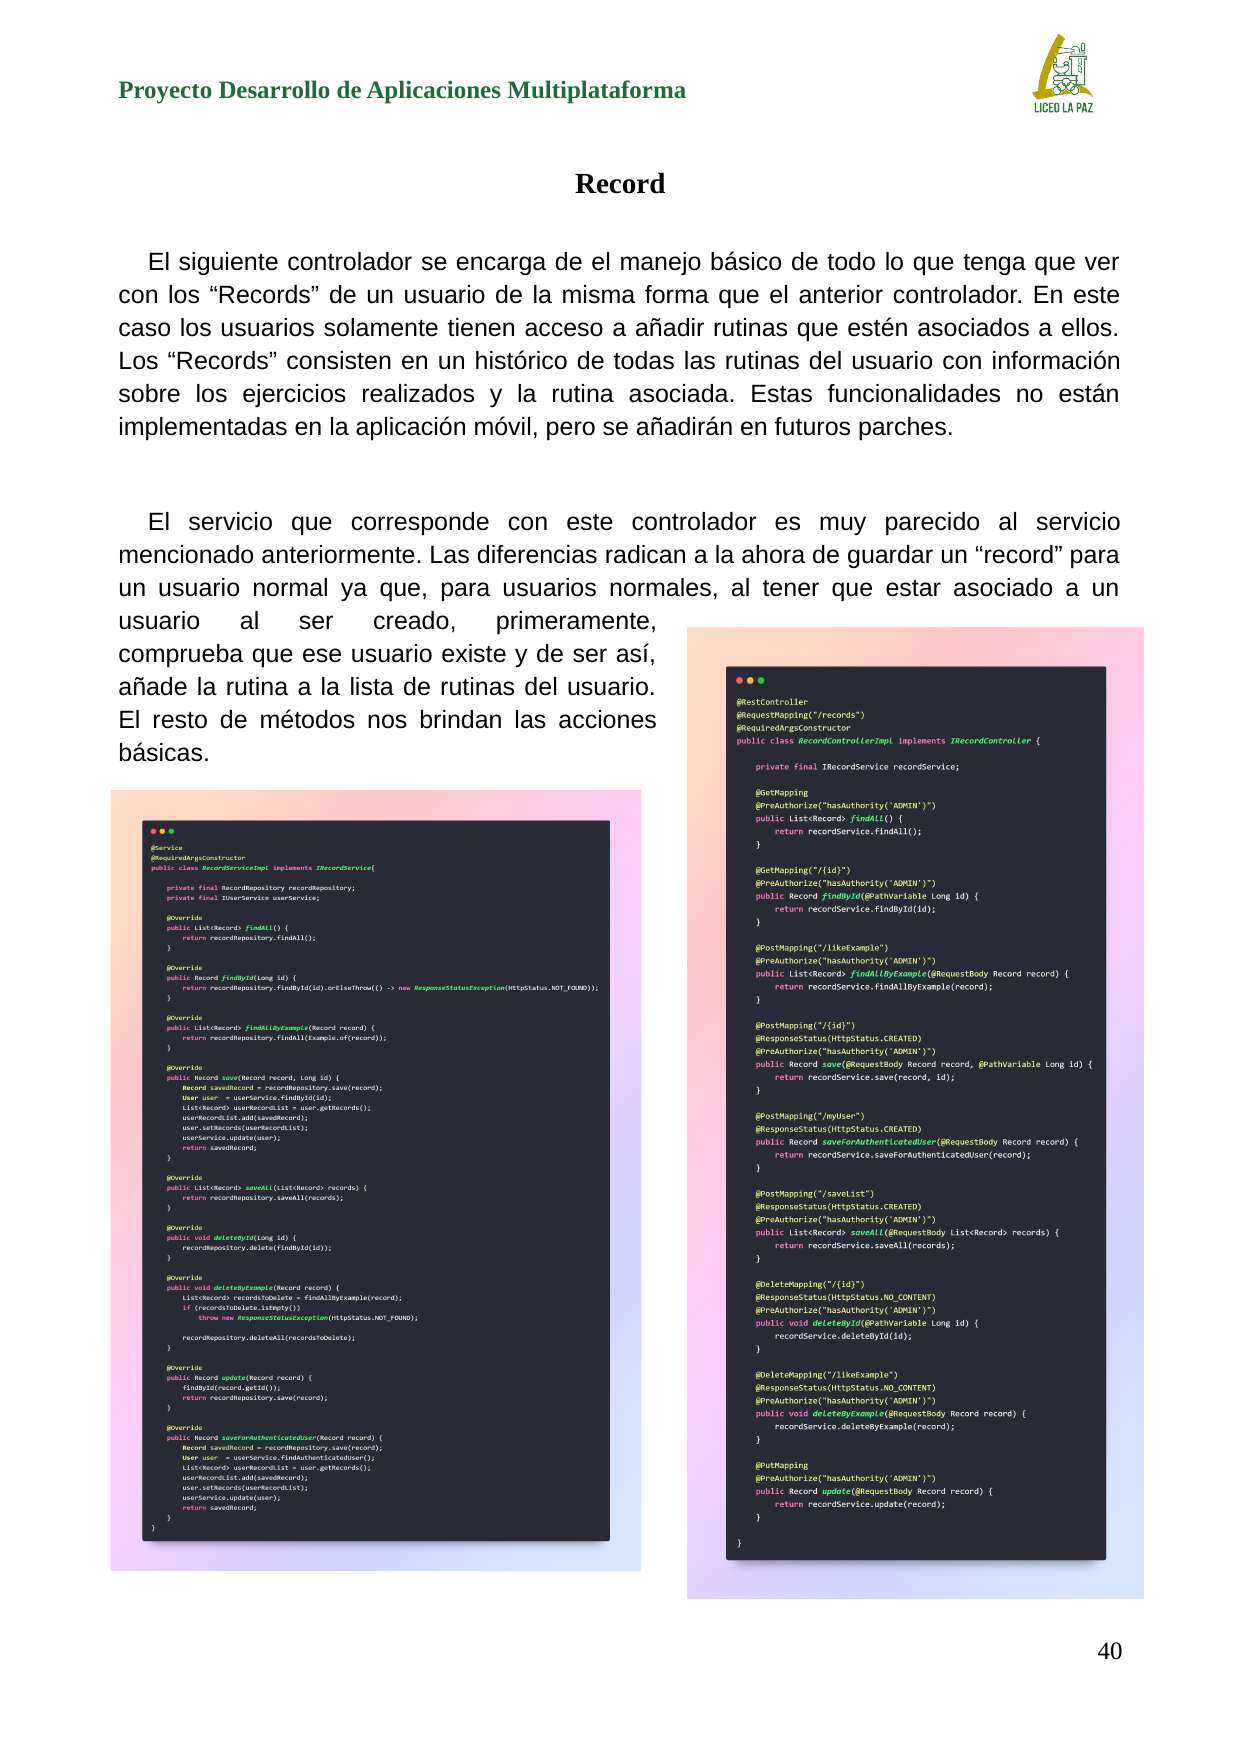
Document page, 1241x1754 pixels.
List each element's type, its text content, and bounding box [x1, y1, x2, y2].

picture [687, 627, 1144, 1599]
text El siguiente controlador se encarga de el manejo básico de todo lo que tenga que ver con los “Records” de un usuario de la misma forma que el anterior controlador. En este caso los usuarios solamente tienen acceso a añadir rutinas que estén asociados a ellos. Los “Records” consisten en un histórico de todas las rutinas del usuario con información sobre los ejercicios realizados y la rutina asociada. Estas funcionalidades no están implementadas en la aplicación móvil, pero se añadirán en futuros parches. [118, 247, 1122, 441]
text El servicio que corresponde con este controlador es muy parecido al servicio mencionado anteriormente. Las diferencias radican a la ahora de guardar un “record” para un usuario normal ya que, para usuarios normales, al tener que estar asociado a un usuario al ser creado, primeramente, comprueba que ese usuario existe y de ser así, añade la rutina a la lista de rutinas del usuario. El resto de métodos nos brindan las acciones básicas. [118, 507, 1122, 767]
picture [1025, 26, 1100, 121]
subtitle Record [118, 166, 1122, 199]
picture [110, 790, 642, 1571]
